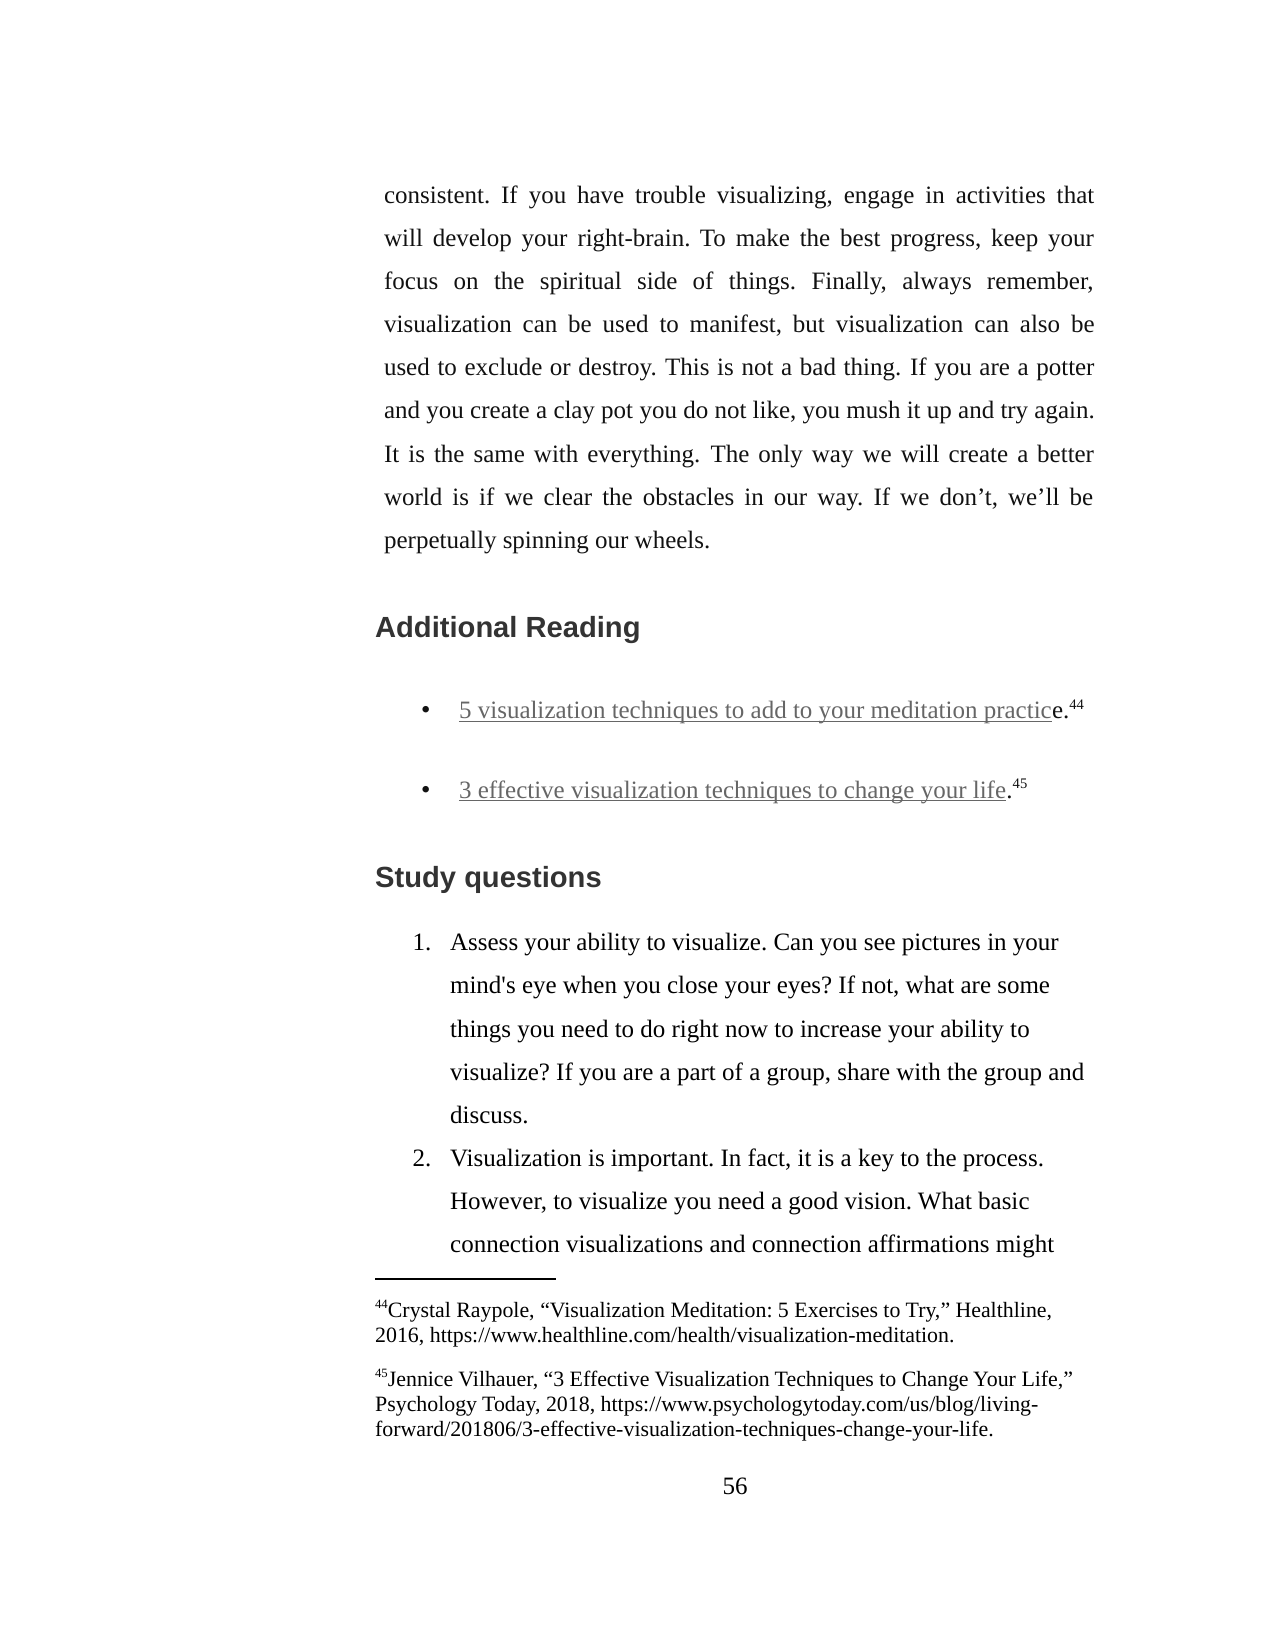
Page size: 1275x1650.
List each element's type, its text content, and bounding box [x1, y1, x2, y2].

subtitle Additional Reading [375, 610, 1095, 644]
list 5 visualization techniques to add to your meditation practice. [421, 696, 1095, 724]
list 3 effective visualization techniques to change your life. [421, 775, 1095, 803]
list Visualization is important. In fact, it is a key to the process. However, to visualize you need a good vision. What basic connection visualizations and connection affirmations might [412, 1143, 1095, 1258]
text consistent. If you have trouble visualizing, engage in activities that will develop your right-brain. To make the best progress, keep your focus on the spiritual side of things. Finally, always remember, visualization can be used to manifest, but visualization can also be used to exclude or destroy. This is not a bad thing. If you are a potter and you create a clay pot you do not like, you mush it up and try again. It is the same with everything. The only way we will create a better world is if we clear the obstacles in our way. If we don’t, we’ll be perpetually spinning our wheels. [384, 180, 1095, 554]
list Crystal Raypole, “Visualization Meditation: 5 Exercises to Try,” Healthline, 2016, https://www.healthline.com/health/visualization-meditation. [375, 1297, 1095, 1348]
list Assess your ability to visualize. Can you see pictures in your mind's eye when you close your eyes? If not, what are some things you need to do right now to increase your ability to visualize? If you are a part of a group, share with the group and discuss. [412, 927, 1095, 1129]
subtitle Study questions [375, 860, 1095, 893]
list Jennice Vilhauer, “3 Effective Visualization Techniques to Change Your Life,” Psychology Today, 2018, https://www.psychologytoday.com/us/blog/living-forward/201806/3-effective-visualization-techniques-change-your-life. [994, 1366, 1095, 1441]
